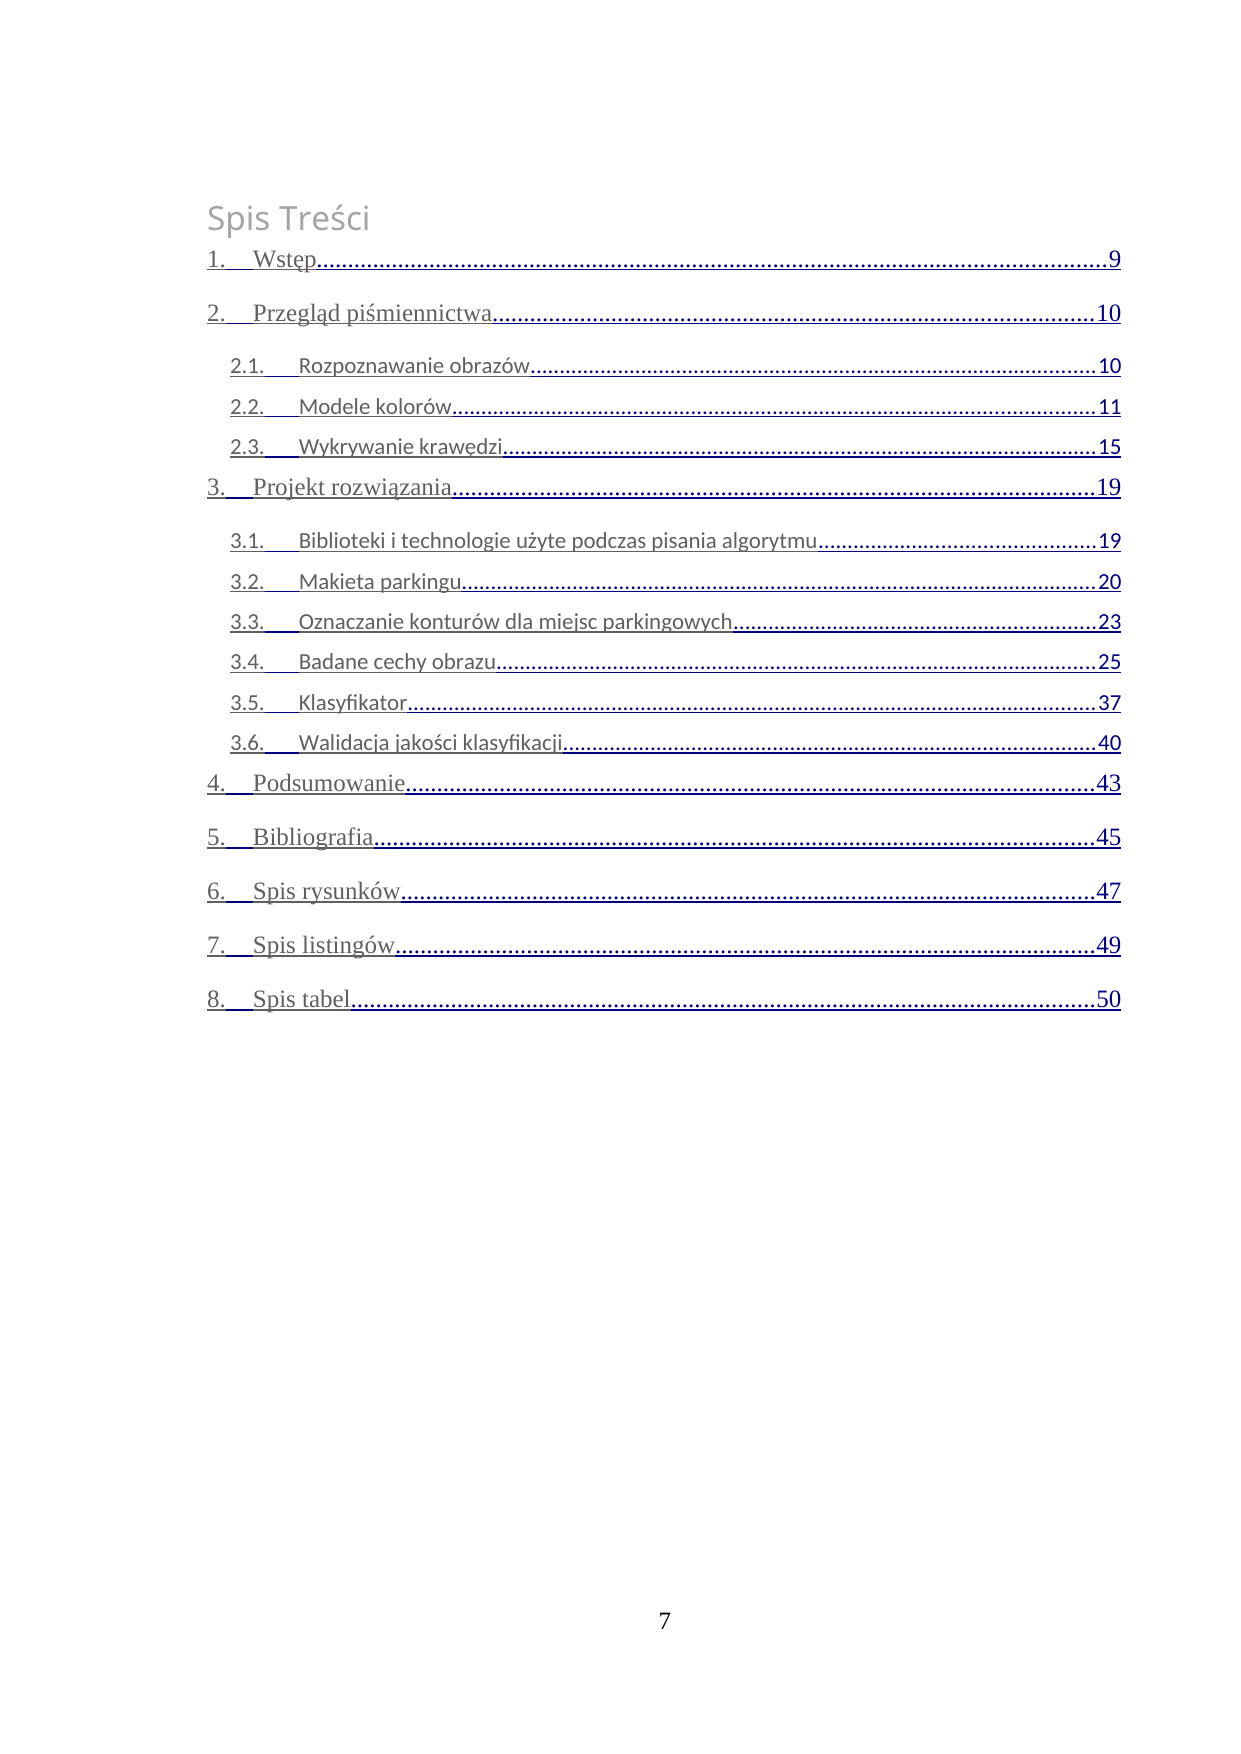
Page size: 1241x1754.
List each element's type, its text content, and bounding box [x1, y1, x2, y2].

text 2.3. Wykrywanie krawędzi 15 [230, 432, 1122, 460]
text 5. Bibliografia 45 [207, 822, 1122, 851]
text 3.6. Walidacja jakości klasyfikacji 40 [230, 728, 1122, 756]
text 2.2. Modele kolorów 11 [230, 392, 1122, 420]
text 4. Podsumowanie 43 [207, 768, 1122, 797]
text 2. Przegląd piśmiennictwa 10 [207, 298, 1122, 327]
text 2.1. Rozpoznawanie obrazów 10 [230, 352, 1122, 379]
text 3. Projekt rozwiązania 19 [207, 472, 1122, 502]
text 3.2. Makieta parkingu 20 [230, 567, 1122, 595]
text 8. Spis tabel 50 [207, 984, 1122, 1013]
text 3.1. Biblioteki i technologie użyte podczas pisania algorytmu 19 [230, 526, 1122, 554]
text 3.4. Badane cechy obrazu 25 [230, 647, 1122, 675]
text 1. Wstęp 9 [207, 244, 1122, 273]
text 6. Spis rysunków 47 [207, 876, 1122, 905]
text 7. Spis listingów 49 [207, 930, 1122, 959]
text 3.3. Oznaczanie konturów dla miejsc parkingowych 23 [230, 607, 1122, 635]
text 3.5. Klasyfikator 37 [230, 688, 1122, 716]
text Spis Treści [207, 195, 1122, 241]
